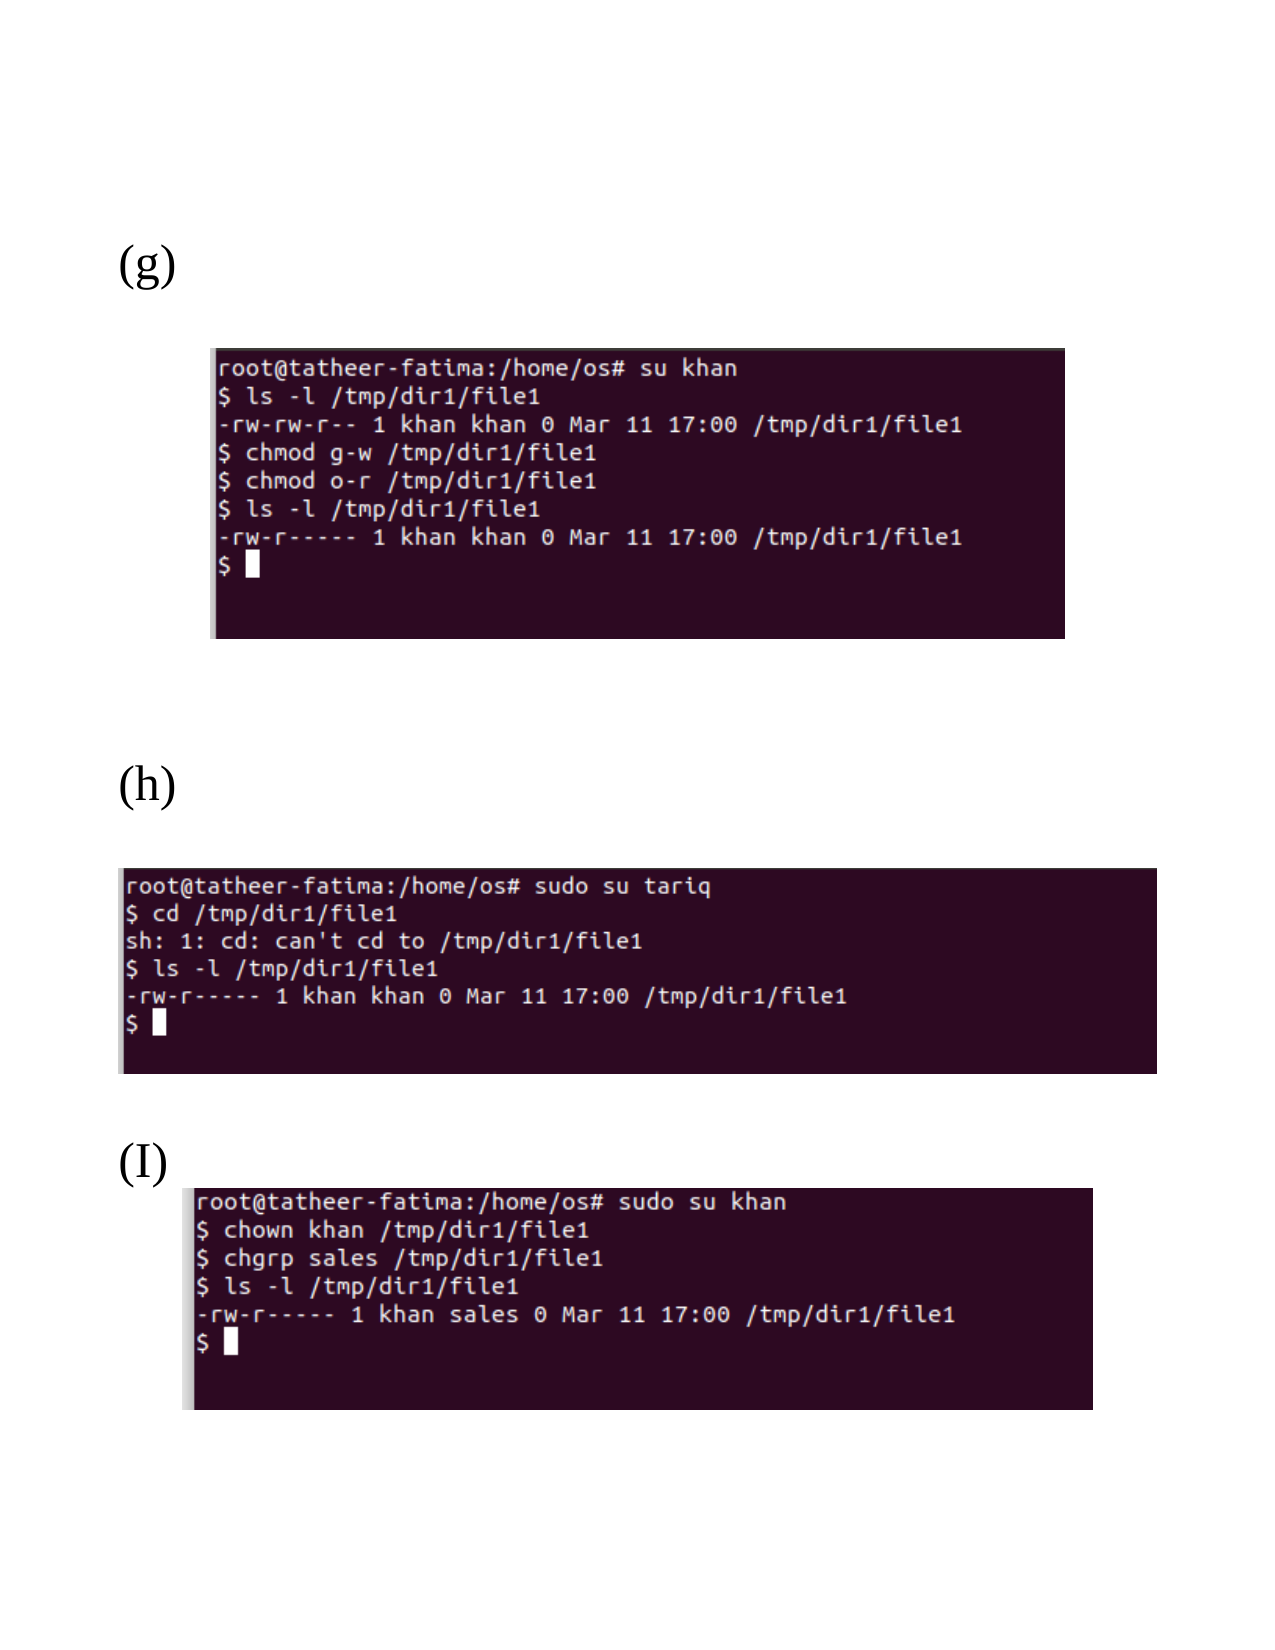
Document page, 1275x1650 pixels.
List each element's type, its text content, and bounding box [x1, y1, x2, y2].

text (h) [118, 754, 1157, 811]
picture [210, 348, 1065, 639]
picture [182, 1188, 1093, 1410]
text (I) [118, 1131, 1157, 1188]
text (g) [118, 233, 1157, 291]
picture [118, 868, 1157, 1074]
